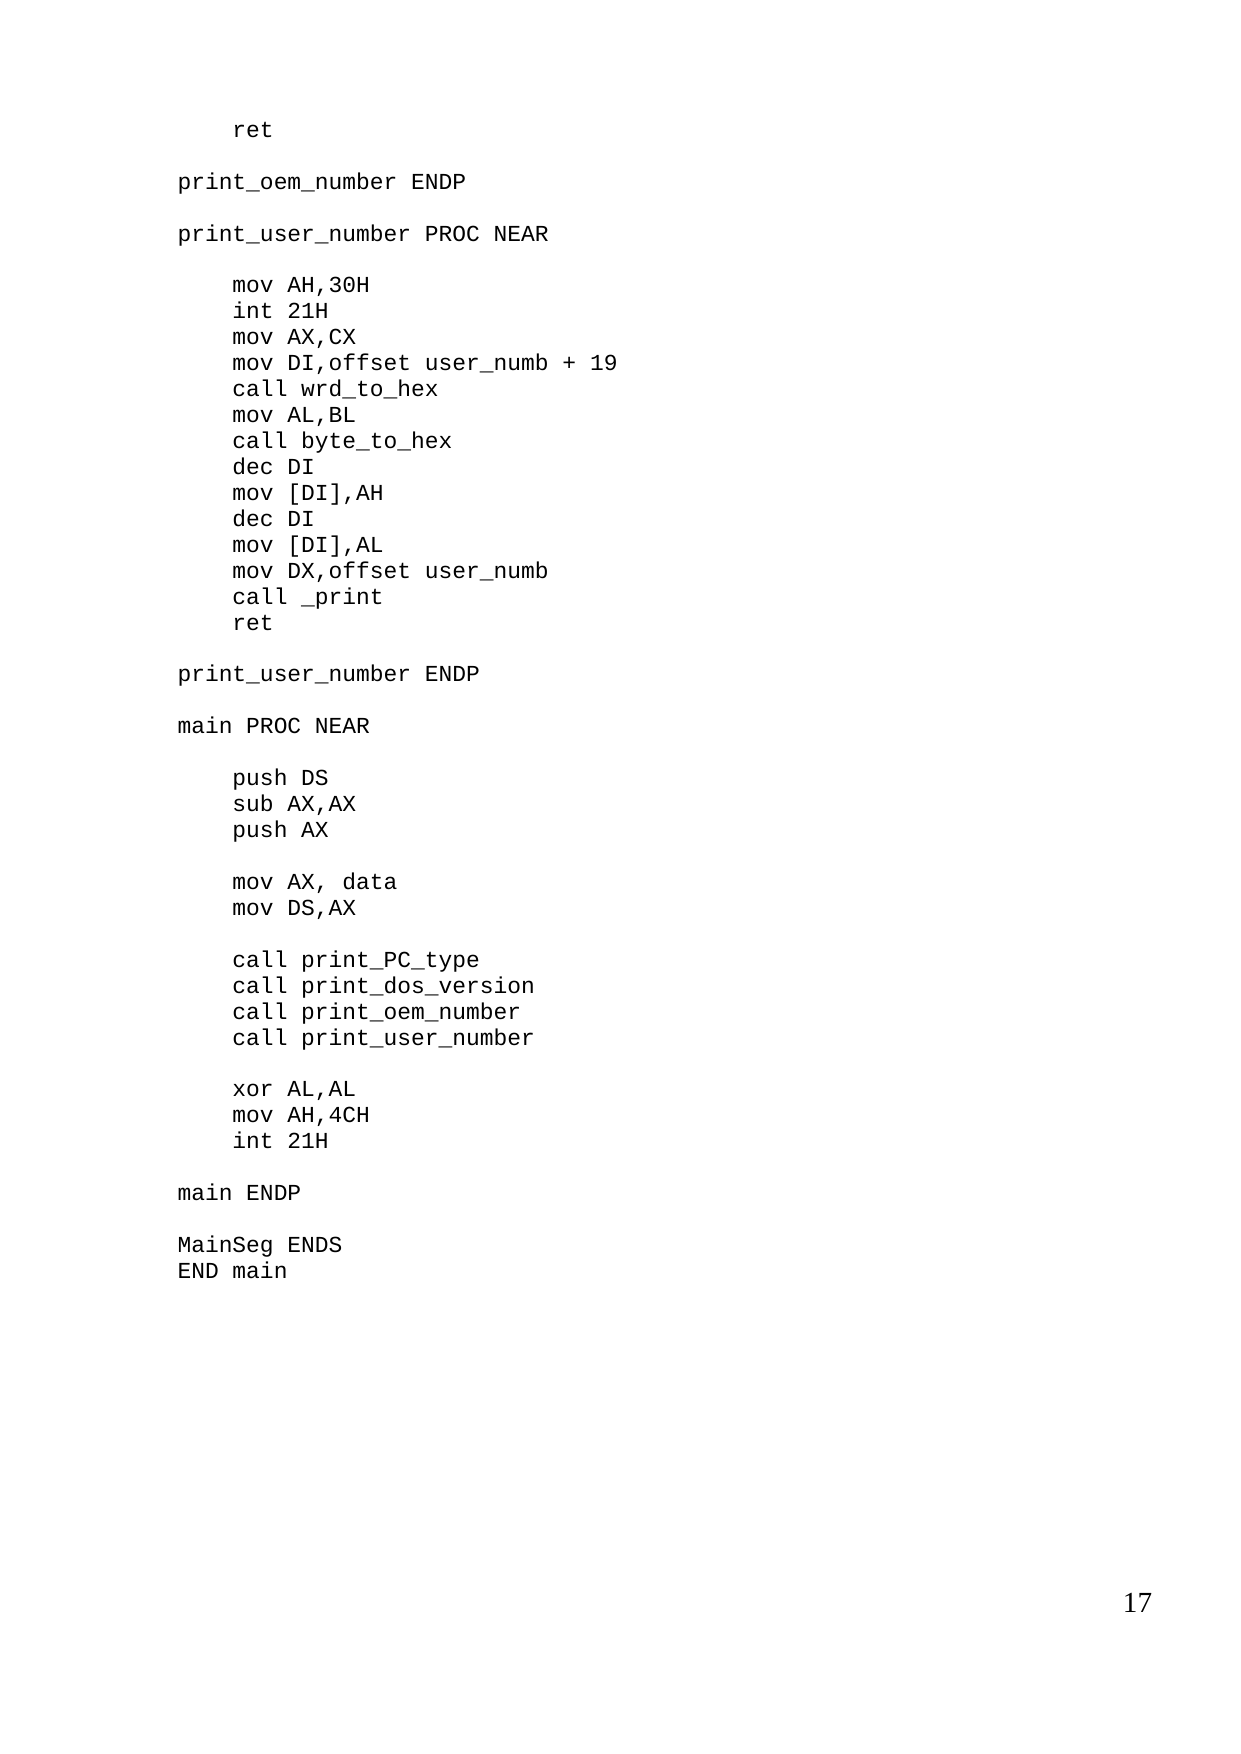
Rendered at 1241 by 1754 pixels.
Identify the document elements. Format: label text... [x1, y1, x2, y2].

text push AX [177, 818, 1152, 844]
text mov [DI],AL [177, 533, 1152, 559]
text print_oem_number ENDP [177, 170, 1152, 196]
text call _print [177, 585, 1152, 611]
text ret [177, 611, 1152, 637]
text mov DX,offset user_numb [177, 559, 1152, 585]
text push DS [177, 767, 1152, 792]
text call byte_to_hex [177, 429, 1152, 455]
text print_user_number PROC NEAR [177, 222, 1152, 248]
text int 21H [177, 300, 1152, 326]
text mov AL,BL [177, 403, 1152, 429]
text main ENDP [177, 1182, 1152, 1207]
text dec DI [177, 455, 1152, 481]
text mov AH,4CH [177, 1104, 1152, 1130]
text print_user_number ENDP [177, 663, 1152, 689]
text MainSeg ENDS [177, 1233, 1152, 1259]
text mov [DI],AH [177, 481, 1152, 507]
text sub AX,AX [177, 792, 1152, 818]
text call print_dos_version [177, 974, 1152, 1000]
text mov DI,offset user_numb + 19 [177, 352, 1152, 377]
text dec DI [177, 507, 1152, 533]
text call print_oem_number [177, 1000, 1152, 1026]
text call print_PC_type [177, 948, 1152, 974]
text mov AH,30H [177, 274, 1152, 300]
text int 21H [177, 1130, 1152, 1156]
text call print_user_number [177, 1026, 1152, 1052]
text ret [177, 118, 1152, 144]
text mov AX,CX [177, 326, 1152, 352]
text mov AX, data [177, 870, 1152, 896]
text call wrd_to_hex [177, 377, 1152, 403]
text mov DS,AX [177, 896, 1152, 922]
text END main [177, 1259, 1152, 1285]
text main PROC NEAR [177, 715, 1152, 741]
text xor AL,AL [177, 1078, 1152, 1104]
